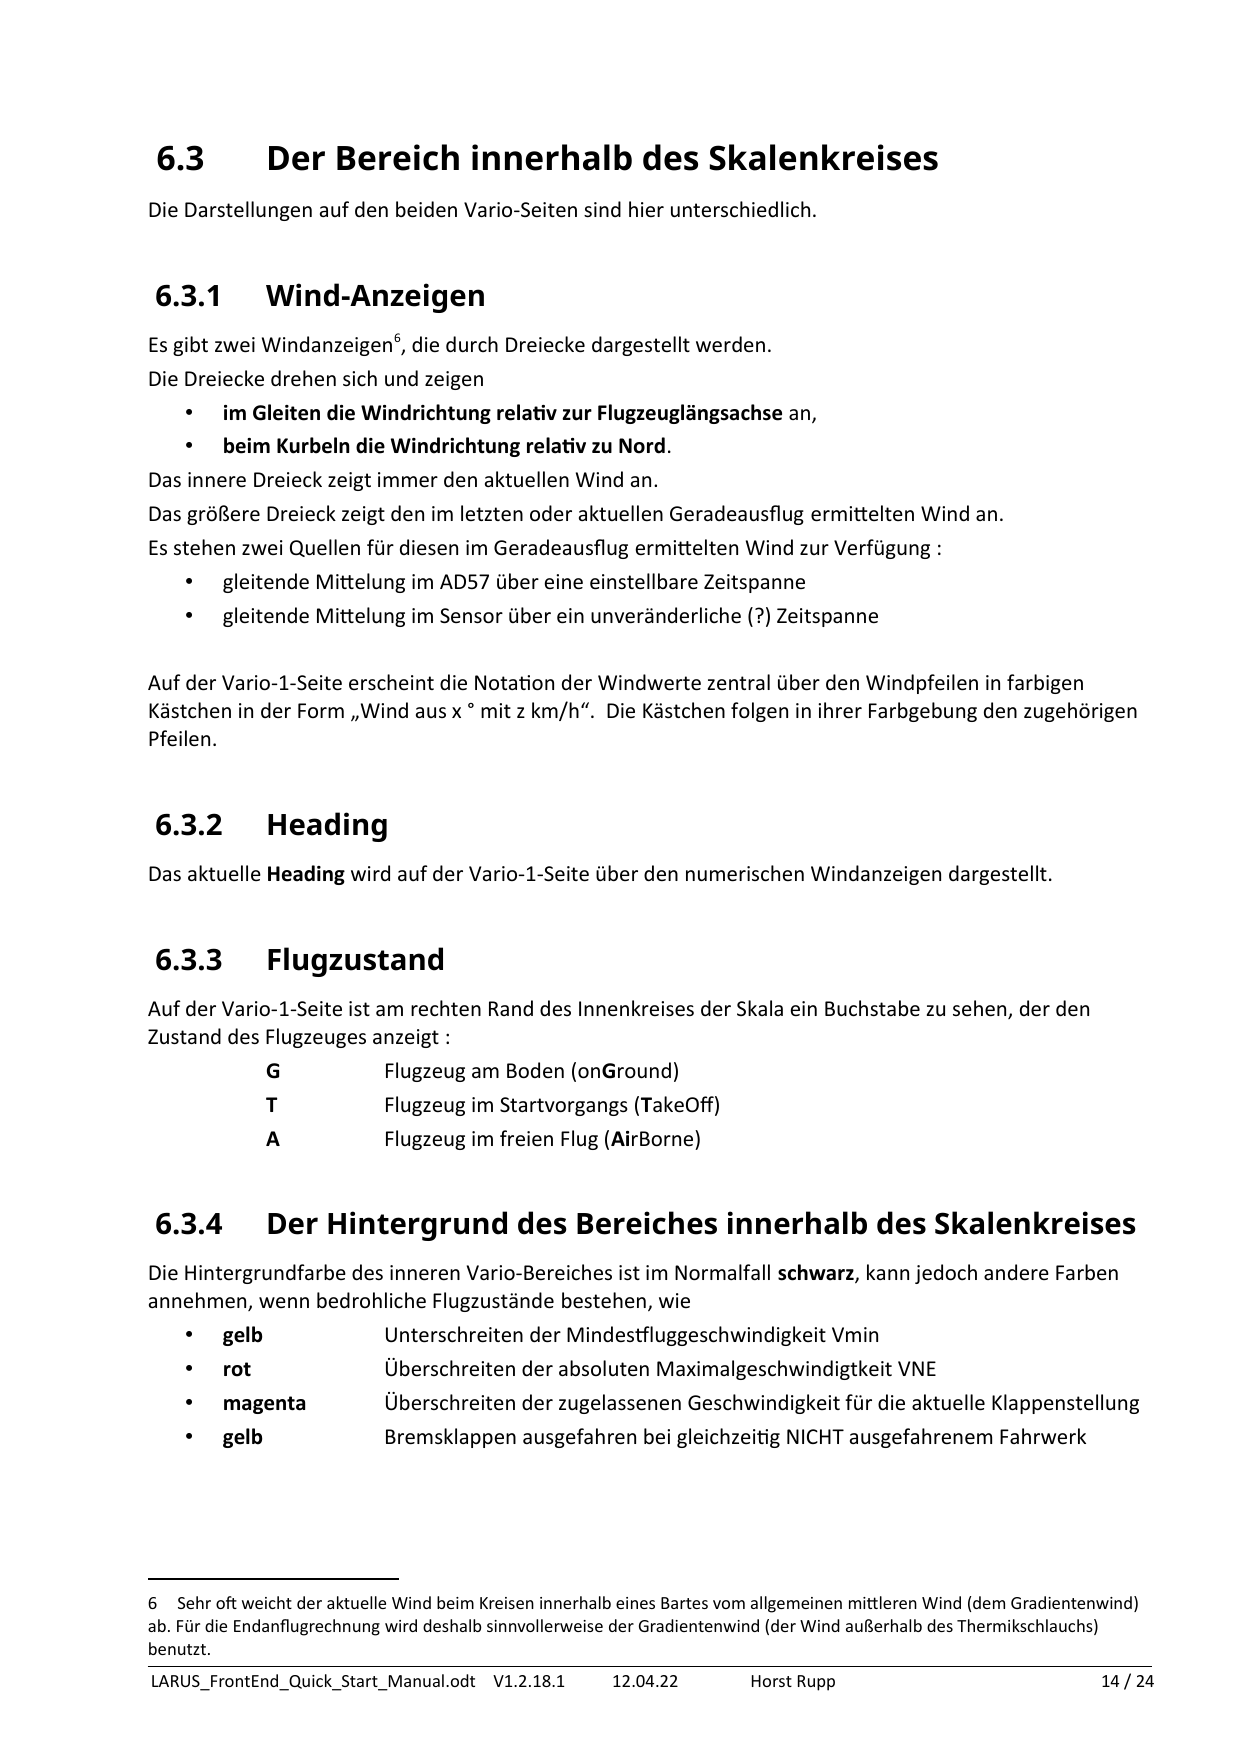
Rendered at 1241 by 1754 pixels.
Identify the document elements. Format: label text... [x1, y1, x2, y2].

text Das innere Dreieck zeigt immer den aktuellen Wind an. [148, 465, 1152, 493]
text Die Dreiecke drehen sich und zeigen [148, 364, 1152, 392]
subtitle Flugzustand [148, 939, 1152, 979]
list gelb Bremsklappen ausgefahren bei gleichzeitig NICHT ausgefahrenem Fahrwerk [185, 1422, 1152, 1450]
list gelb Unterschreiten der Mindestfluggeschwindigkeit Vmin [185, 1320, 1152, 1348]
subtitle Heading [148, 804, 1152, 844]
text A Flugzeug im freien Flug (AirBorne) [148, 1124, 1152, 1152]
list beim Kurbeln die Windrichtung relativ zu Nord. [185, 432, 1152, 459]
text Es stehen zwei Quellen für diesen im Geradeausflug ermittelten Wind zur Verfügung : [148, 533, 1152, 561]
subtitle Der Bereich innerhalb des Skalenkreises [148, 134, 1152, 180]
text Auf der Vario-1-Seite ist am rechten Rand des Innenkreises der Skala ein Buchstabe zu sehen, der den Zustand des Flugzeuges anzeigt : [148, 994, 1152, 1050]
list magenta Überschreiten der zugelassenen Geschwindigkeit für die aktuelle Klappenstellung [185, 1388, 1152, 1416]
list im Gleiten die Windrichtung relativ zur Flugzeuglängsachse an, [185, 398, 1152, 426]
subtitle Wind-Anzeigen [148, 274, 1152, 314]
text Auf der Vario-1-Seite erscheint die Notation der Windwerte zentral über den Windpfeilen in farbigen Kästchen in der Form „Wind aus x ° mit z km/h“. Die Kästchen folgen in ihrer Farbgebung den zugehörigen Pfeilen. [148, 668, 1152, 753]
list gleitende Mittelung im AD57 über eine einstellbare Zeitspanne [185, 567, 1152, 595]
list rot Überschreiten der absoluten Maximalgeschwindigtkeit VNE [185, 1354, 1152, 1382]
text Das aktuelle Heading wird auf der Vario-1-Seite über den numerischen Windanzeigen dargestellt. [148, 859, 1152, 887]
text Die Darstellungen auf den beiden Vario-Seiten sind hier unterschiedlich. [148, 195, 1152, 223]
list gleitende Mittelung im Sensor über ein unveränderliche (?) Zeitspanne [185, 601, 1152, 629]
subtitle Der Hintergrund des Bereiches innerhalb des Skalenkreises [148, 1203, 1152, 1243]
text Die Hintergrundfarbe des inneren Vario-Bereiches ist im Normalfall schwarz, kann jedoch andere Farben annehmen, wenn bedrohliche Flugzustände bestehen, wie [148, 1258, 1152, 1314]
text Es gibt zwei Windanzeigen, die durch Dreiecke dargestellt werden. [148, 330, 1152, 358]
text Das größere Dreieck zeigt den im letzten oder aktuellen Geradeausflug ermittelten Wind an. [148, 499, 1152, 527]
text G Flugzeug am Boden (onGround) [148, 1056, 1152, 1084]
text T Flugzeug im Startvorgangs (TakeOff) [148, 1090, 1152, 1118]
text Sehr oft weicht der aktuelle Wind beim Kreisen innerhalb eines Bartes vom allgemeinen mittleren Wind (dem Gradientenwind) ab. Für die Endanflugrechnung wird deshalb sinnvollerweise der Gradientenwind (der Wind außerhalb des Thermikschlauchs) benutzt. [148, 1591, 1152, 1660]
